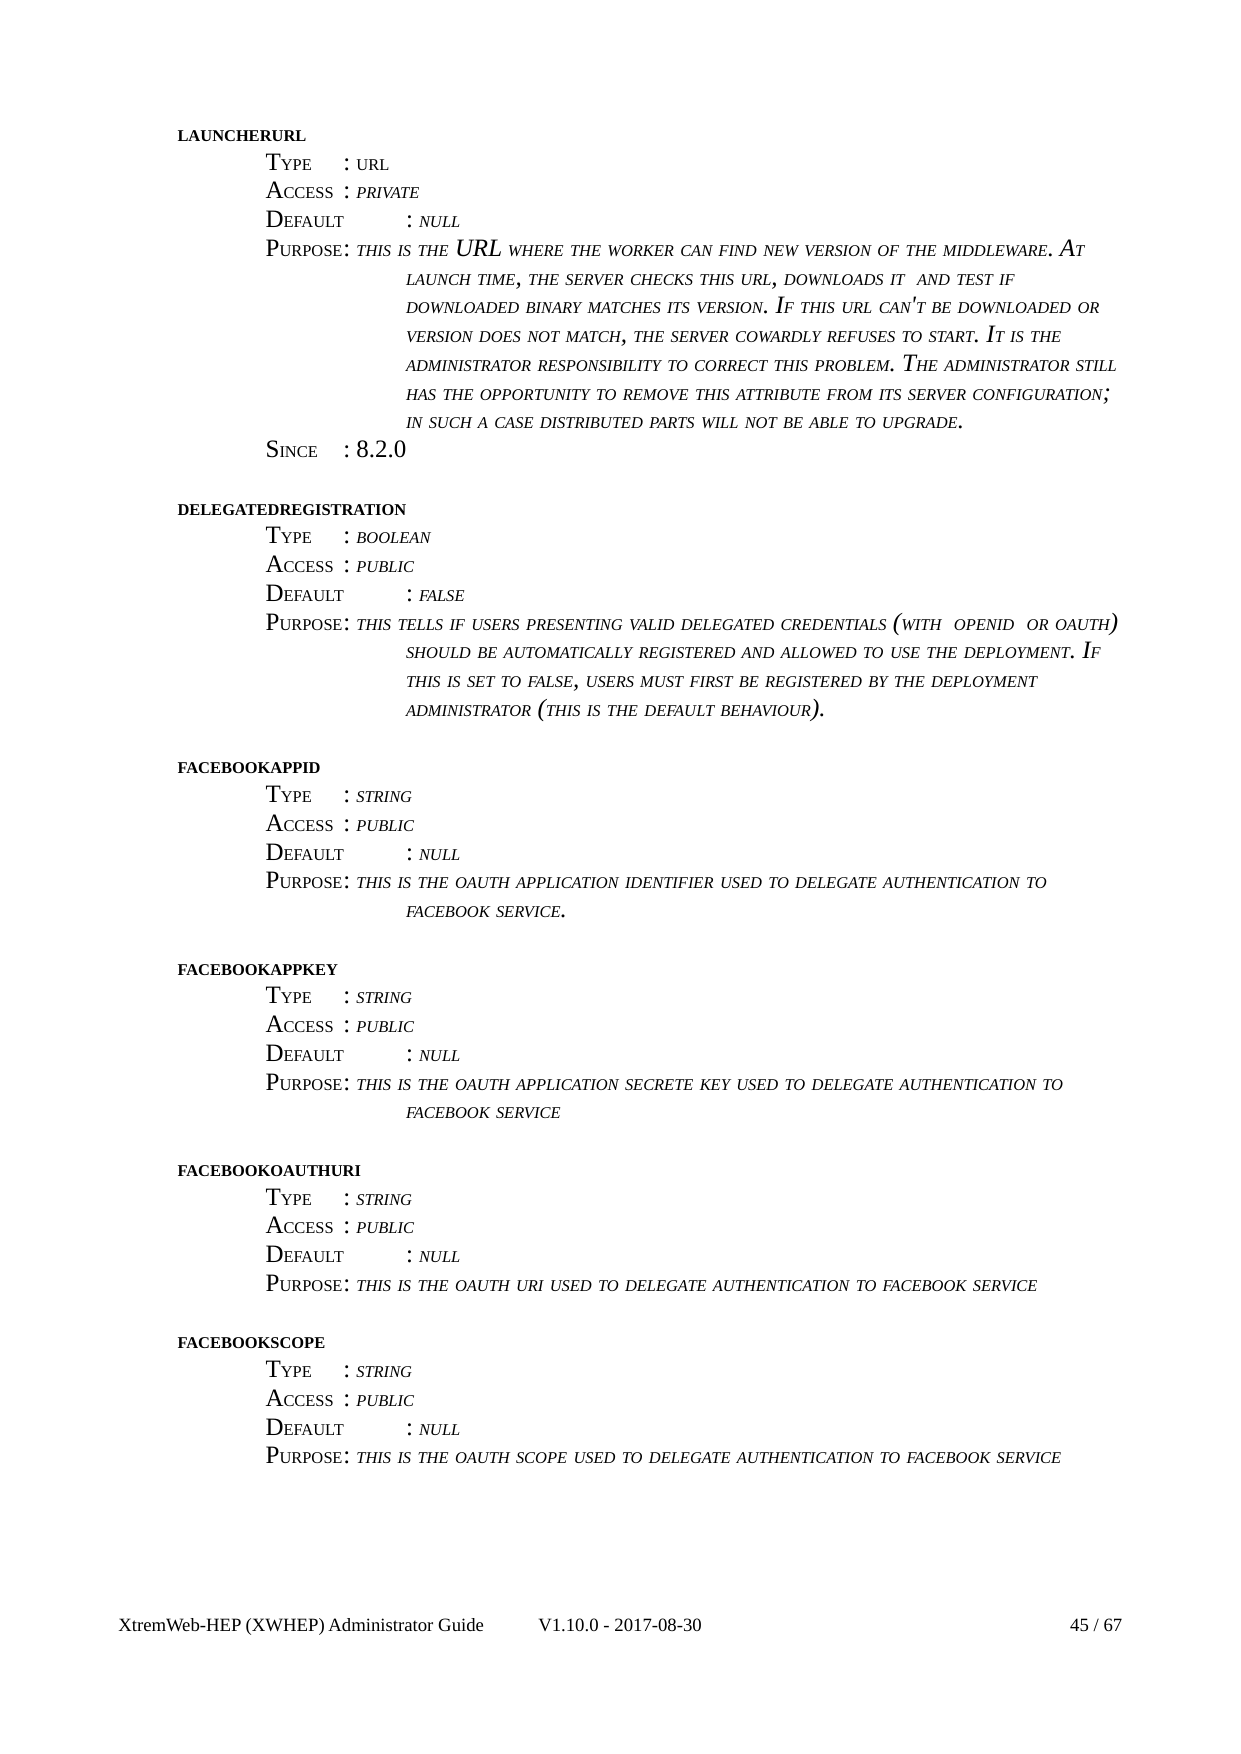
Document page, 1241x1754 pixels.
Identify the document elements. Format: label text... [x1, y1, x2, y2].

text Purpose : this is the oauth scope used to delegate authentication to facebook service [265, 1441, 1122, 1469]
text Purpose : this is the oauth application secrete key used to delegate authentication to facebook service [265, 1067, 1122, 1124]
text launcherurl [177, 118, 1122, 147]
text Access : public [265, 1211, 1122, 1239]
text Purpose : this is the URL where the worker can find new version of the middleware. At launch time, the server checks this url, downloads it and test if downloaded binary matches its version. If this url can't be downloaded or version does not match, the server cowardly refuses to start. It is the administrator responsibility to correct this problem. The administrator still has the opportunity to remove this attribute from its server configuration; in such a case distributed parts will not be able to upgrade. [265, 233, 1122, 434]
text facebookoauthuri [177, 1153, 1122, 1182]
text Access : public [265, 549, 1122, 578]
text Type : string [265, 1354, 1122, 1383]
text facebookscope [177, 1326, 1122, 1354]
text Purpose : this is the oauth application identifier used to delegate authentication to facebook service. [265, 866, 1122, 923]
text Default : null [265, 837, 1122, 866]
text Access : public [265, 808, 1122, 837]
text facebookappkey [177, 952, 1122, 981]
text Default : null [265, 1239, 1122, 1268]
text Type : string [265, 779, 1122, 808]
text Access : private [265, 176, 1122, 204]
text Since : 8.2.0 [265, 434, 1122, 463]
text facebookappid [177, 751, 1122, 779]
text Default : null [265, 1038, 1122, 1067]
text Default : false [265, 578, 1122, 607]
text Type : string [265, 1182, 1122, 1211]
text delegatedregistration [177, 492, 1122, 521]
text Purpose : this is the oauth uri used to delegate authentication to facebook service [265, 1268, 1122, 1297]
text Type : url [265, 147, 1122, 176]
text Type : string [265, 981, 1122, 1009]
text Purpose : this tells if users presenting valid delegated credentials (with openid or oauth) should be automatically registered and allowed to use the deployment. If this is set to false, users must first be registered by the deployment administrator (this is the default behaviour). [265, 607, 1122, 722]
text Access : public [265, 1009, 1122, 1038]
text Access : public [265, 1383, 1122, 1412]
text Default : null [265, 1412, 1122, 1441]
text Type : boolean [265, 521, 1122, 549]
text Default : null [265, 204, 1122, 233]
